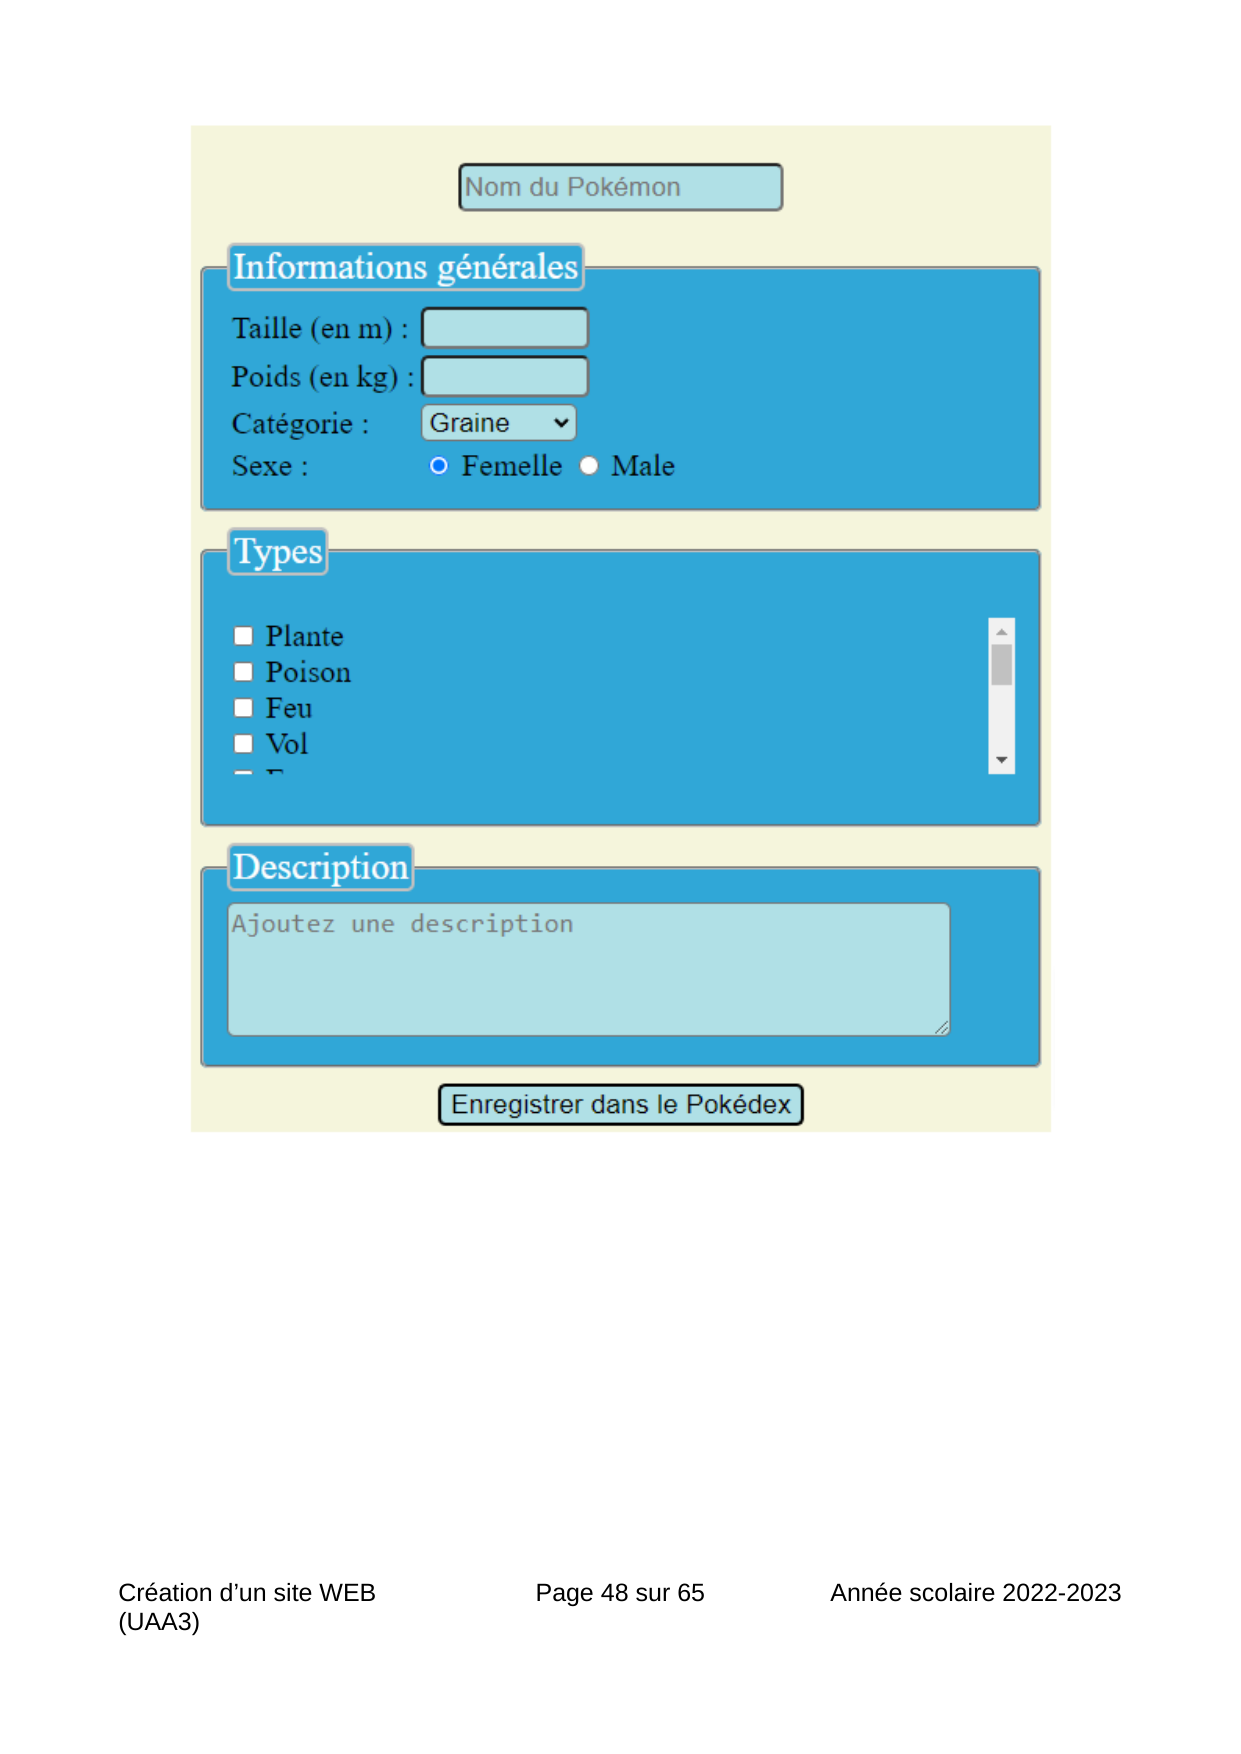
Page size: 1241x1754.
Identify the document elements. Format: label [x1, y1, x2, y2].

picture [185, 118, 1056, 1137]
